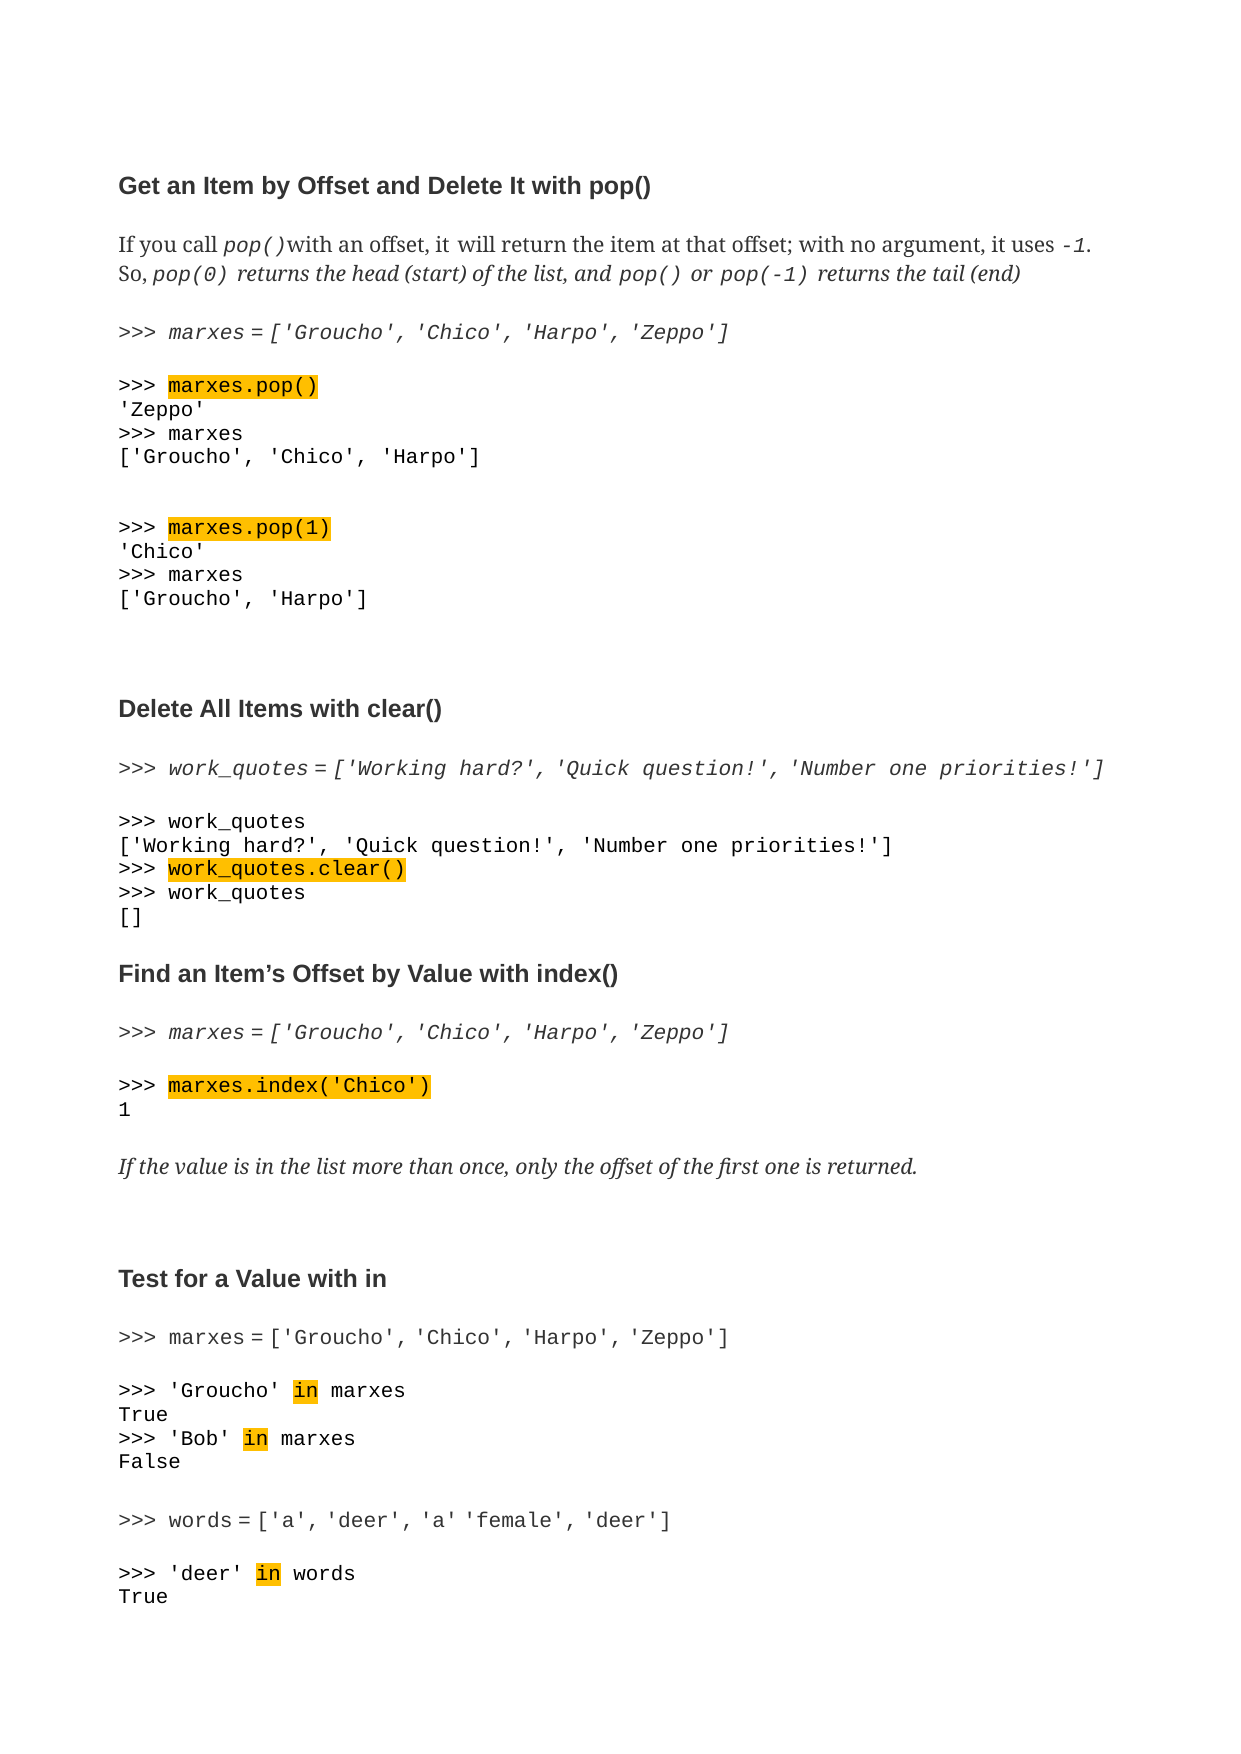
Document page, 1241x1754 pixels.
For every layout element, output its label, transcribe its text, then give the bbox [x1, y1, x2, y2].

text >>> work_quotes.clear() [118, 858, 1122, 882]
text >>> words = ['a', 'deer', 'a' 'female', 'deer'] [118, 1504, 1122, 1533]
text If you call pop()with an offset, it will return the item at that offset; with no argument, it uses -1. So, pop(0) returns the head (start) of the list, and pop() or pop(-1) returns the tail (end) [118, 229, 1122, 287]
text True [118, 1404, 1122, 1428]
text 1 [118, 1099, 1122, 1123]
text >>> marxes = ['Groucho', 'Chico', 'Harpo', 'Zeppo'] [118, 317, 1122, 346]
text If the value is in the list more than once, only the offset of the first one is returned. [118, 1152, 1122, 1181]
text ['Working hard?', 'Quick question!', 'Number one priorities!'] [118, 835, 1122, 858]
text >>> 'deer' in words [118, 1563, 1122, 1586]
subtitle Get an Item by Offset and Delete It with pop() [118, 171, 1122, 200]
text >>> marxes.pop(1) [118, 517, 1122, 541]
text ['Groucho', 'Chico', 'Harpo'] [118, 446, 1122, 470]
subtitle Test for a Value with in [118, 1264, 1122, 1292]
text >>> marxes [118, 423, 1122, 446]
text True [118, 1586, 1122, 1610]
text >>> work_quotes [118, 811, 1122, 835]
subtitle Find an Item’s Offset by Value with index() [118, 959, 1122, 987]
text 'Zeppo' [118, 399, 1122, 423]
text >>> marxes = ['Groucho', 'Chico', 'Harpo', 'Zeppo'] [118, 1322, 1122, 1351]
text >>> work_quotes [118, 882, 1122, 906]
text [] [118, 906, 1122, 929]
text >>> marxes = ['Groucho', 'Chico', 'Harpo', 'Zeppo'] [118, 1017, 1122, 1046]
text >>> 'Groucho' in marxes [118, 1380, 1122, 1404]
text >>> marxes.pop() [118, 375, 1122, 399]
subtitle Delete All Items with clear() [118, 694, 1122, 723]
text ['Groucho', 'Harpo'] [118, 588, 1122, 612]
text >>> 'Bob' in marxes [118, 1428, 1122, 1451]
text >>> marxes.index('Chico') [118, 1075, 1122, 1099]
text False [118, 1451, 1122, 1475]
text >>> marxes [118, 564, 1122, 588]
text 'Chico' [118, 541, 1122, 564]
text >>> work_quotes = ['Working hard?', 'Quick question!', 'Number one priorities!'] [118, 753, 1122, 782]
